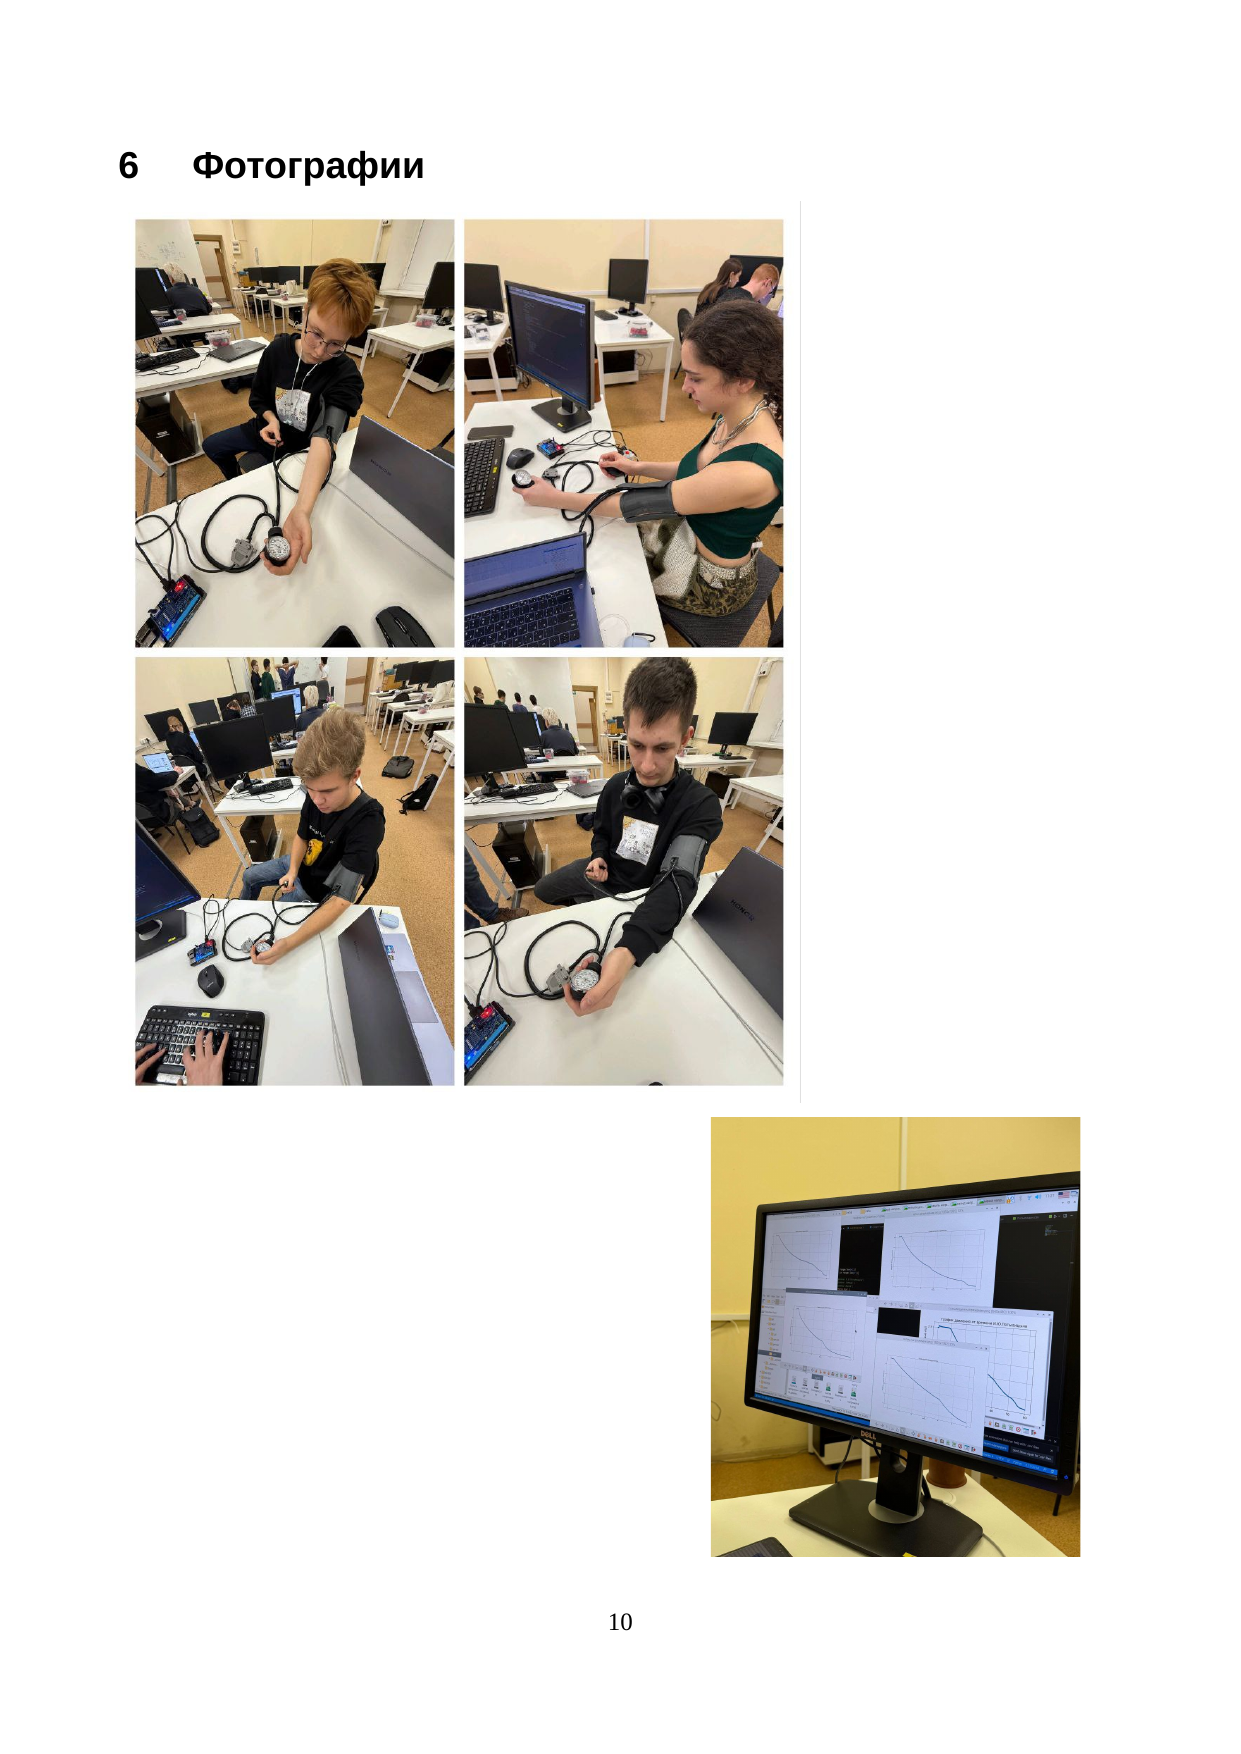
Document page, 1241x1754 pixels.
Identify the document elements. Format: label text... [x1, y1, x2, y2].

picture [117, 201, 801, 1103]
subtitle Фотографии [118, 143, 1122, 186]
picture [710, 1117, 1081, 1557]
